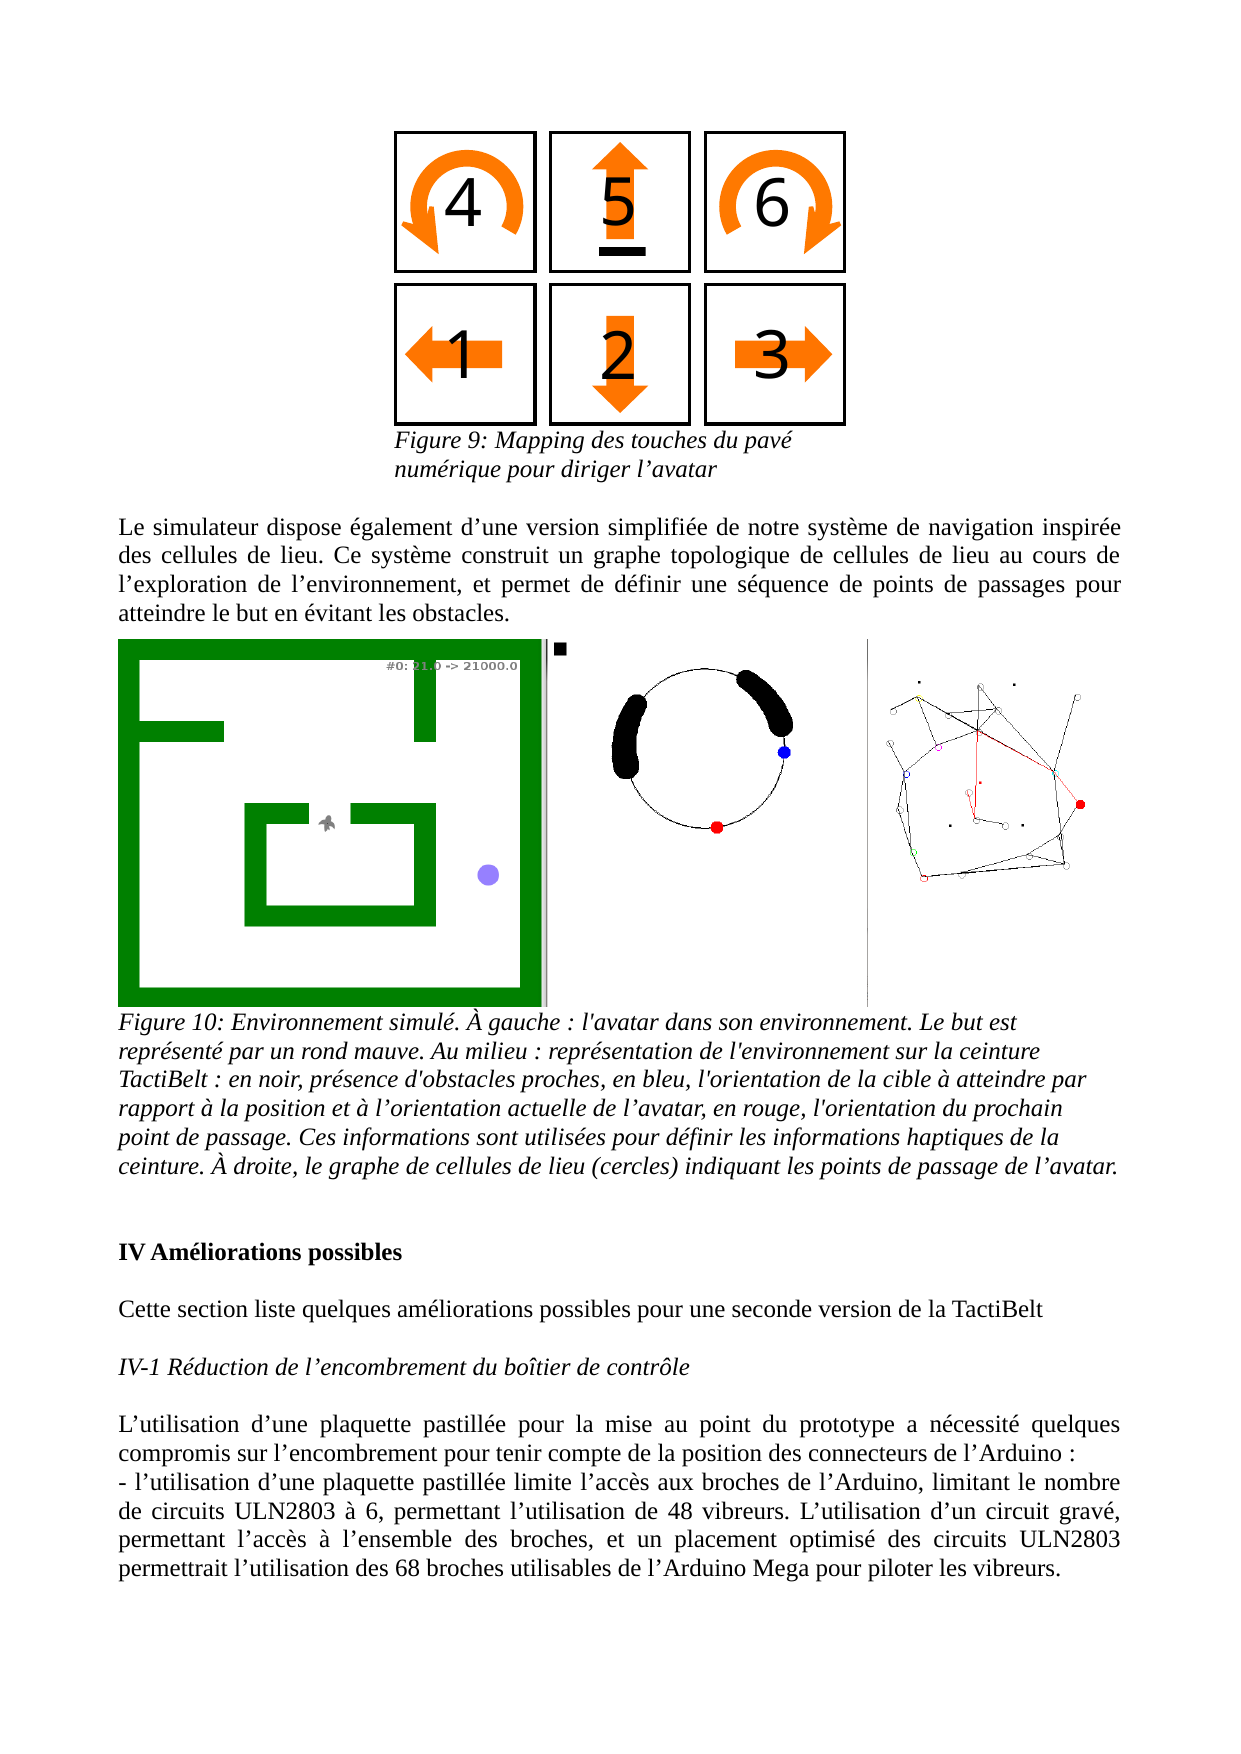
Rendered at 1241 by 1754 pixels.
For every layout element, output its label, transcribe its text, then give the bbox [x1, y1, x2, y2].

text IV Améliorations possibles [118, 1237, 1122, 1266]
text - l’utilisation d’une plaquette pastillée limite l’accès aux broches de l’Arduino, limitant le nombre de circuits ULN2803 à 6, permettant l’utilisation de 48 vibreurs. L’utilisation d’un circuit gravé, permettant l’accès à l’ensemble des broches, et un placement optimisé des circuits ULN2803 permettrait l’utilisation des 68 broches utilisables de l’Arduino Mega pour piloter les vibreurs. [118, 1467, 1122, 1582]
text Figure 10: Environnement simulé. À gauche : l'avatar dans son environnement. Le but est représenté par un rond mauve. Au milieu : représentation de l'environnement sur la ceinture TactiBelt : en noir, présence d'obstacles proches, en bleu, l'orientation de la cible à atteindre par rapport à la position et à l’orientation actuelle de l’avatar, en rouge, l'orientation du prochain point de passage. Ces informations sont utilisées pour définir les informations haptiques de la ceinture. À droite, le graphe de cellules de lieu (cercles) indiquant les points de passage de l’avatar. [118, 1007, 1122, 1179]
text Figure 9: Mapping des touches du pavé numérique pour diriger l’avatar [394, 131, 846, 483]
text IV-1 Réduction de l’encombrement du boîtier de contrôle [118, 1352, 1122, 1381]
text L’utilisation d’une plaquette pastillée pour la mise au point du prototype a nécessité quelques compromis sur l’encombrement pour tenir compte de la position des connecteurs de l’Arduino : [118, 1409, 1122, 1467]
text Cette section liste quelques améliorations possibles pour une seconde version de la TactiBelt [118, 1294, 1122, 1323]
text Le simulateur dispose également d’une version simplifiée de notre système de navigation inspirée des cellules de lieu. Ce système construit un graphe topologique de cellules de lieu au cours de l’exploration de l’environnement, et permet de définir une séquence de points de passages pour atteindre le but en évitant les obstacles. [118, 512, 1122, 627]
picture [118, 639, 1123, 1007]
